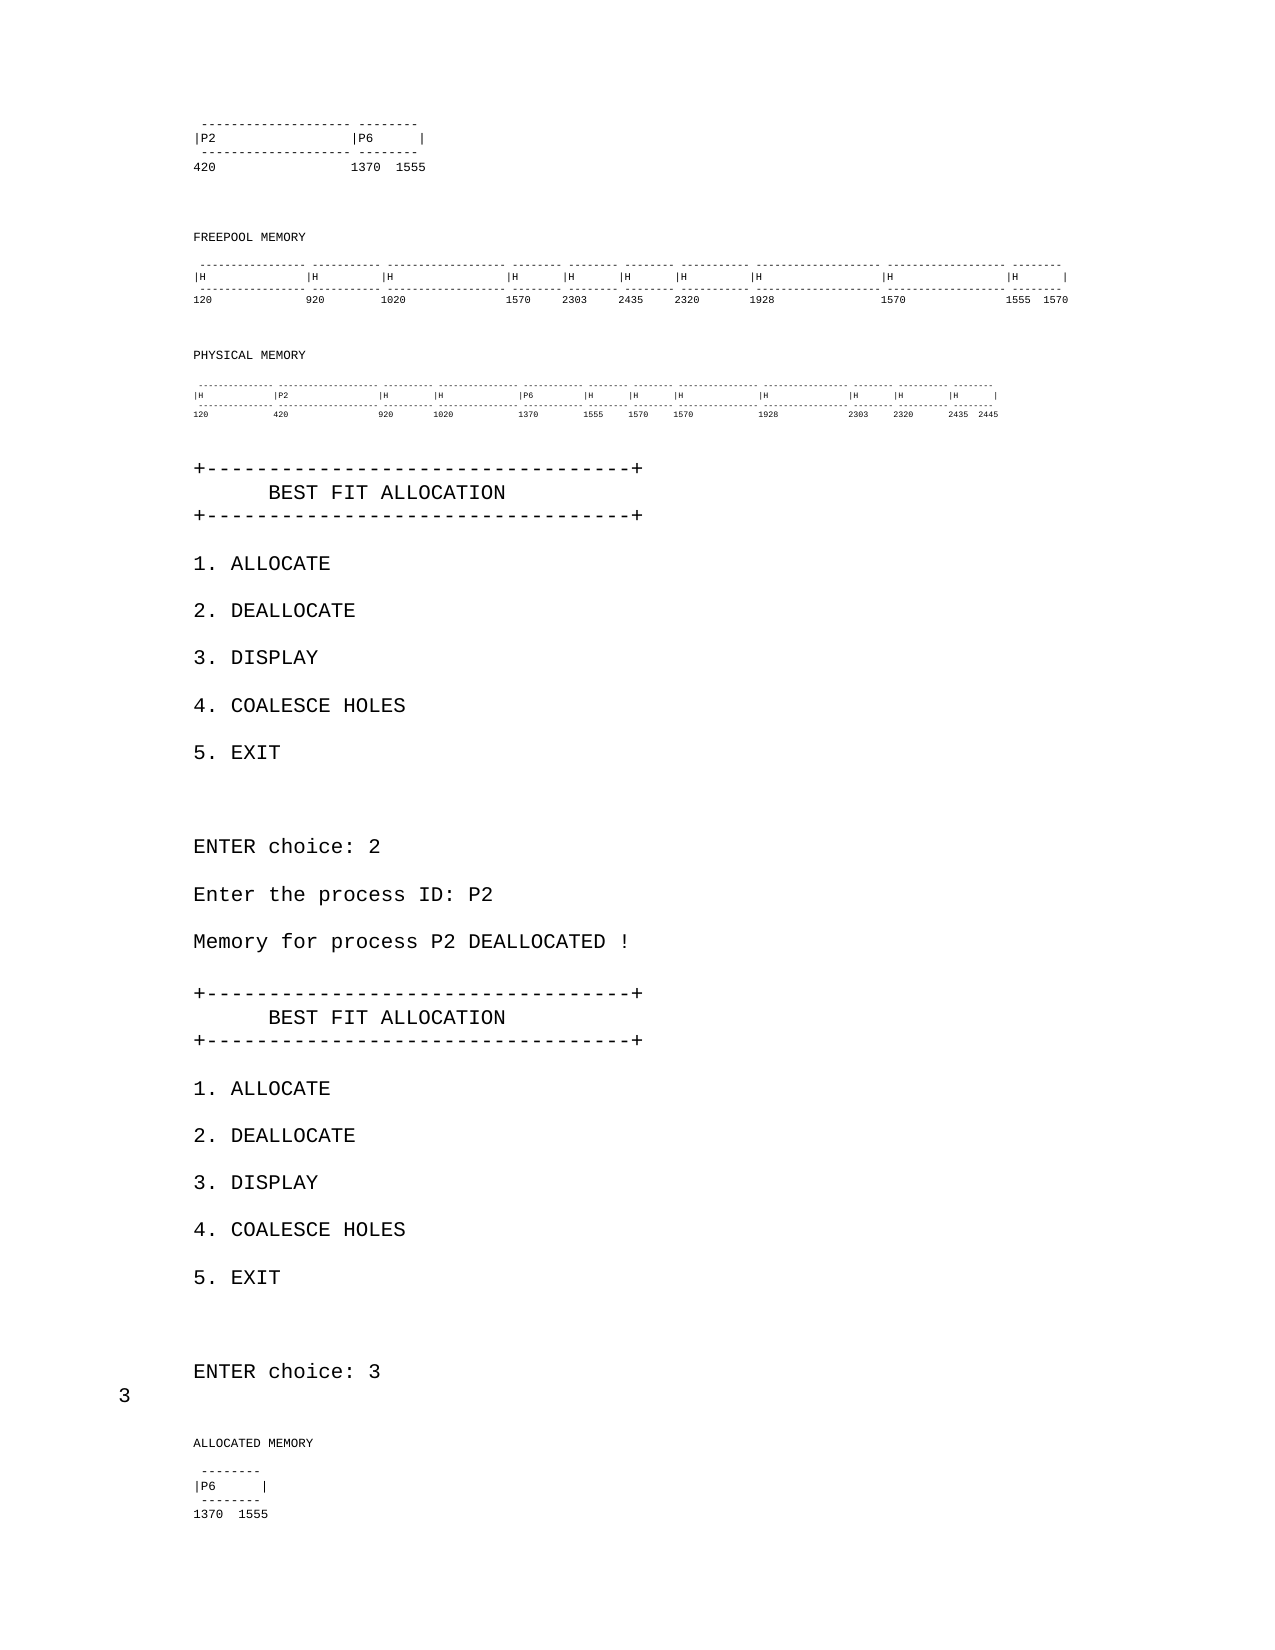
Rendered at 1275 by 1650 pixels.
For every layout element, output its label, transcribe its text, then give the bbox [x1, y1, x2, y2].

text PHYSICAL MEMORY [118, 349, 1157, 363]
text 5. EXIT [118, 742, 1157, 766]
text ----------------- ----------- ------------------- -------- -------- -------- ----------- -------------------- ------------------- -------- [118, 260, 1157, 272]
text Enter the process ID: P2 [118, 884, 1157, 907]
text 420 1370 1555 [118, 161, 1157, 175]
text +----------------------------------+ [118, 458, 1157, 482]
text 4. COALESCE HOLES [118, 1219, 1157, 1243]
text +----------------------------------+ [118, 505, 1157, 529]
text --------------- -------------------- ---------- ---------------- ------------ -------- -------- ---------------- ----------------- -------- ---------- -------- [118, 401, 1157, 411]
text 120 920 1020 1570 2303 2435 2320 1928 1570 1555 1570 [118, 295, 1157, 307]
text 5. EXIT [118, 1267, 1157, 1290]
text 2. DEALLOCATE [118, 600, 1157, 624]
text 4. COALESCE HOLES [118, 694, 1157, 718]
text +----------------------------------+ [118, 983, 1157, 1007]
text -------- [118, 1465, 1157, 1479]
text -------- [118, 1494, 1157, 1508]
text FREEPOOL MEMORY [118, 231, 1157, 246]
text -------------------- -------- [118, 118, 1157, 132]
text 1370 1555 [118, 1508, 1157, 1522]
text |P6 | [118, 1479, 1157, 1494]
text --------------- -------------------- ---------- ---------------- ------------ -------- -------- ---------------- ----------------- -------- ---------- -------- [118, 378, 1157, 392]
text -------------------- -------- [118, 146, 1157, 161]
text Memory for process P2 DEALLOCATED ! [118, 931, 1157, 955]
text 3 [118, 1385, 1157, 1409]
text 2. DEALLOCATE [118, 1125, 1157, 1148]
text 1. ALLOCATE [118, 553, 1157, 576]
text ENTER choice: 3 [118, 1361, 1157, 1385]
text +----------------------------------+ [118, 1030, 1157, 1054]
text 120 420 920 1020 1370 1555 1570 1570 1928 2303 2320 2435 2445 [118, 411, 1157, 420]
text 3. DISPLAY [118, 1172, 1157, 1196]
text |P2 |P6 | [118, 132, 1157, 146]
text ALLOCATED MEMORY [118, 1437, 1157, 1451]
text ----------------- ----------- ------------------- -------- -------- -------- ----------- -------------------- ------------------- -------- [118, 283, 1157, 295]
text ENTER choice: 2 [118, 836, 1157, 860]
text |H |P2 |H |H |P6 |H |H |H |H |H |H |H | [118, 392, 1157, 401]
text BEST FIT ALLOCATION [118, 482, 1157, 505]
text |H |H |H |H |H |H |H |H |H |H | [118, 272, 1157, 283]
text 1. ALLOCATE [118, 1078, 1157, 1101]
text BEST FIT ALLOCATION [118, 1007, 1157, 1030]
text 3. DISPLAY [118, 647, 1157, 671]
